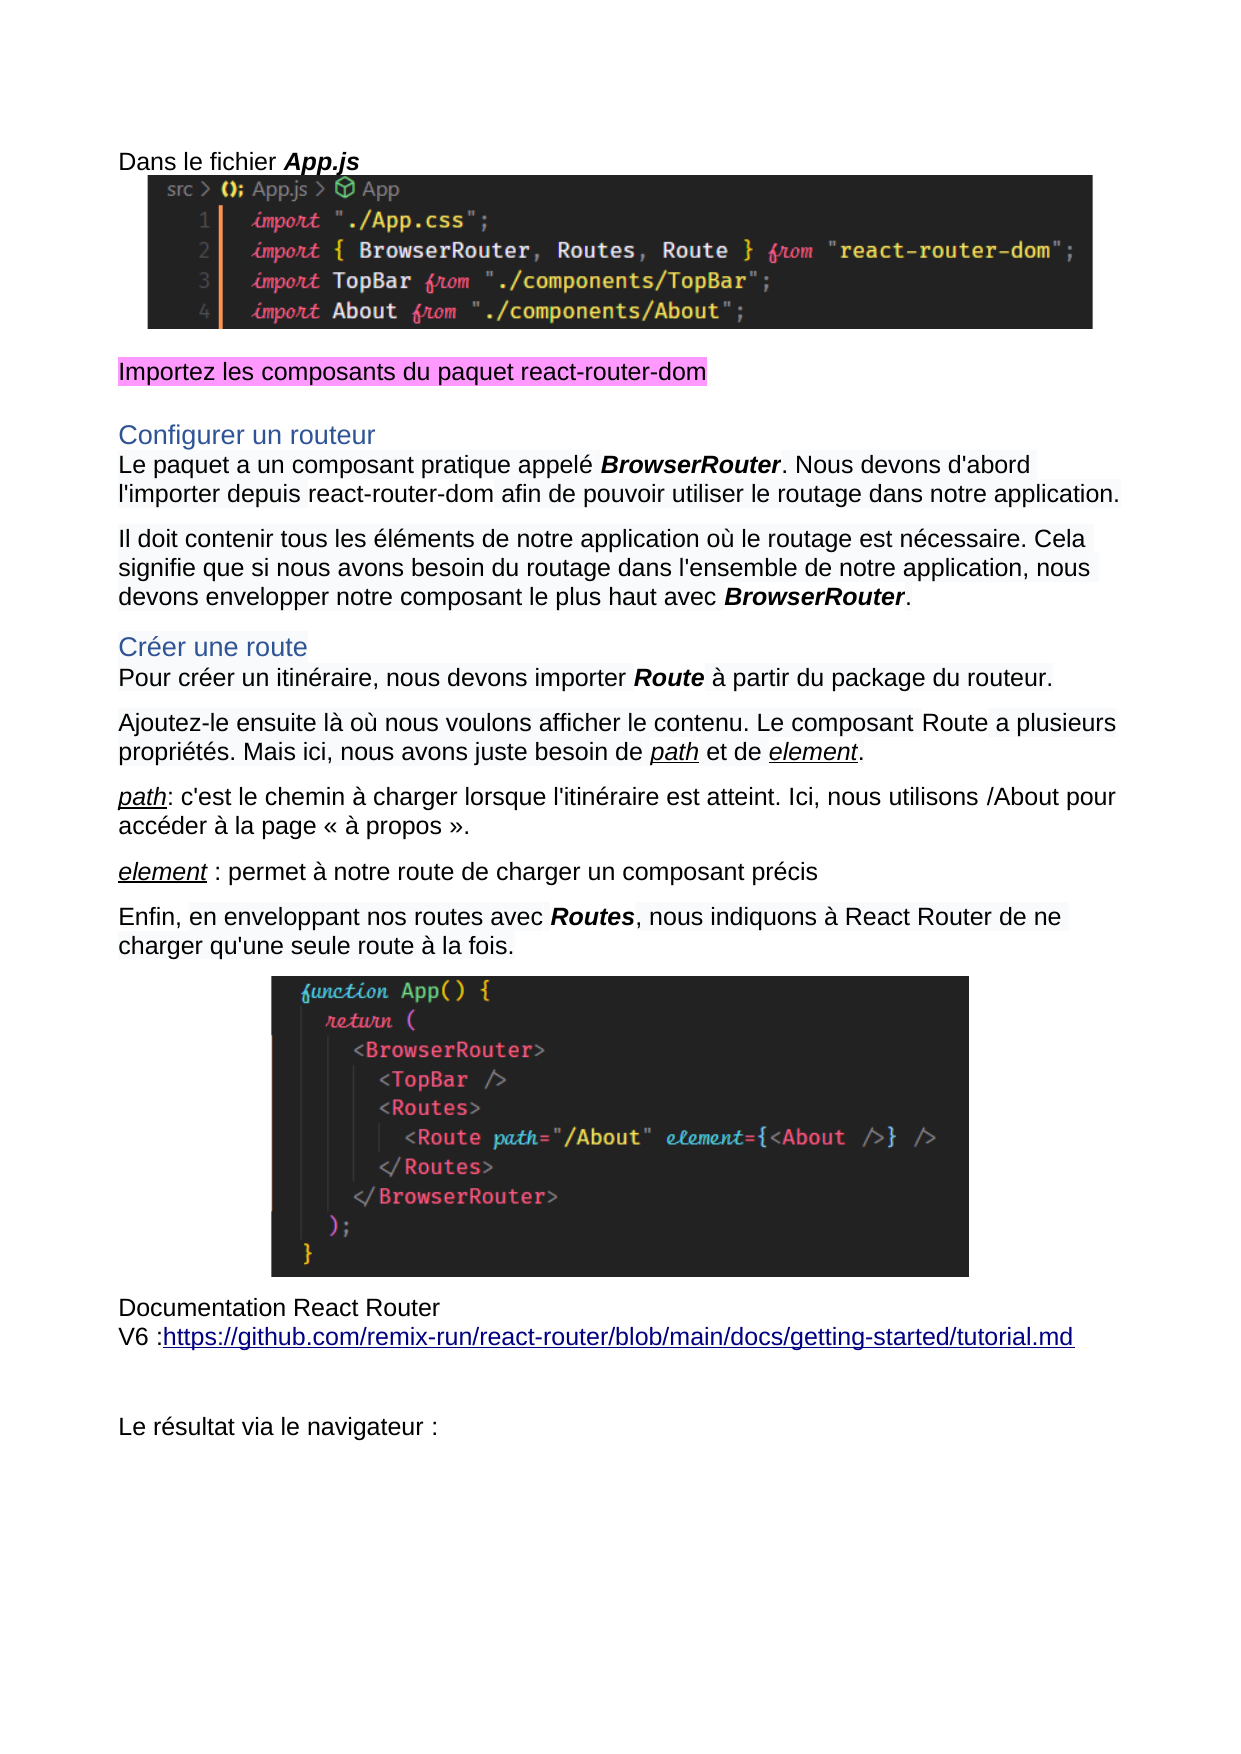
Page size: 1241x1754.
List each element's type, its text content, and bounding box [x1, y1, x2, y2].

text Enfin, en enveloppant nos routes avec Routes, nous indiquons à React Router de ne charger qu'une seule route à la fois. [118, 902, 1122, 959]
text element : permet à notre route de charger un composant précis [118, 856, 1122, 885]
picture [147, 175, 1093, 329]
text Documentation React Router V6 :https://github.com/remix-run/react-router/blob/main/docs/getting-started/tutorial.md [118, 1293, 1122, 1351]
text Le résultat via le navigateur : [118, 1412, 1122, 1441]
text Ajoutez-le ensuite là où nous voulons afficher le contenu. Le composant Route a plusieurs propriétés. Mais ici, nous avons juste besoin de path et de element. [118, 708, 1122, 766]
text Dans le fichier App.js [118, 147, 1122, 176]
text Il doit contenir tous les éléments de notre application où le routage est nécessaire. Cela signifie que si nous avons besoin du routage dans l'ensemble de notre application, nous devons envelopper notre composant le plus haut avec BrowserRouter. [118, 524, 1122, 611]
text Pour créer un itinéraire, nous devons importer Route à partir du package du routeur. [118, 663, 1122, 691]
subtitle Configurer un routeur [118, 419, 1122, 450]
text Importez les composants du paquet react-router-dom [118, 357, 1122, 386]
subtitle Créer une route [118, 631, 1122, 663]
picture [271, 976, 969, 1277]
text Le paquet a un composant pratique appelé BrowserRouter. Nous devons d'abord l'importer depuis react-router-dom afin de pouvoir utiliser le routage dans notre application. [118, 450, 1122, 508]
text path: c'est le chemin à charger lorsque l'itinéraire est atteint. Ici, nous utilisons /About pour accéder à la page « à propos ». [118, 782, 1122, 840]
